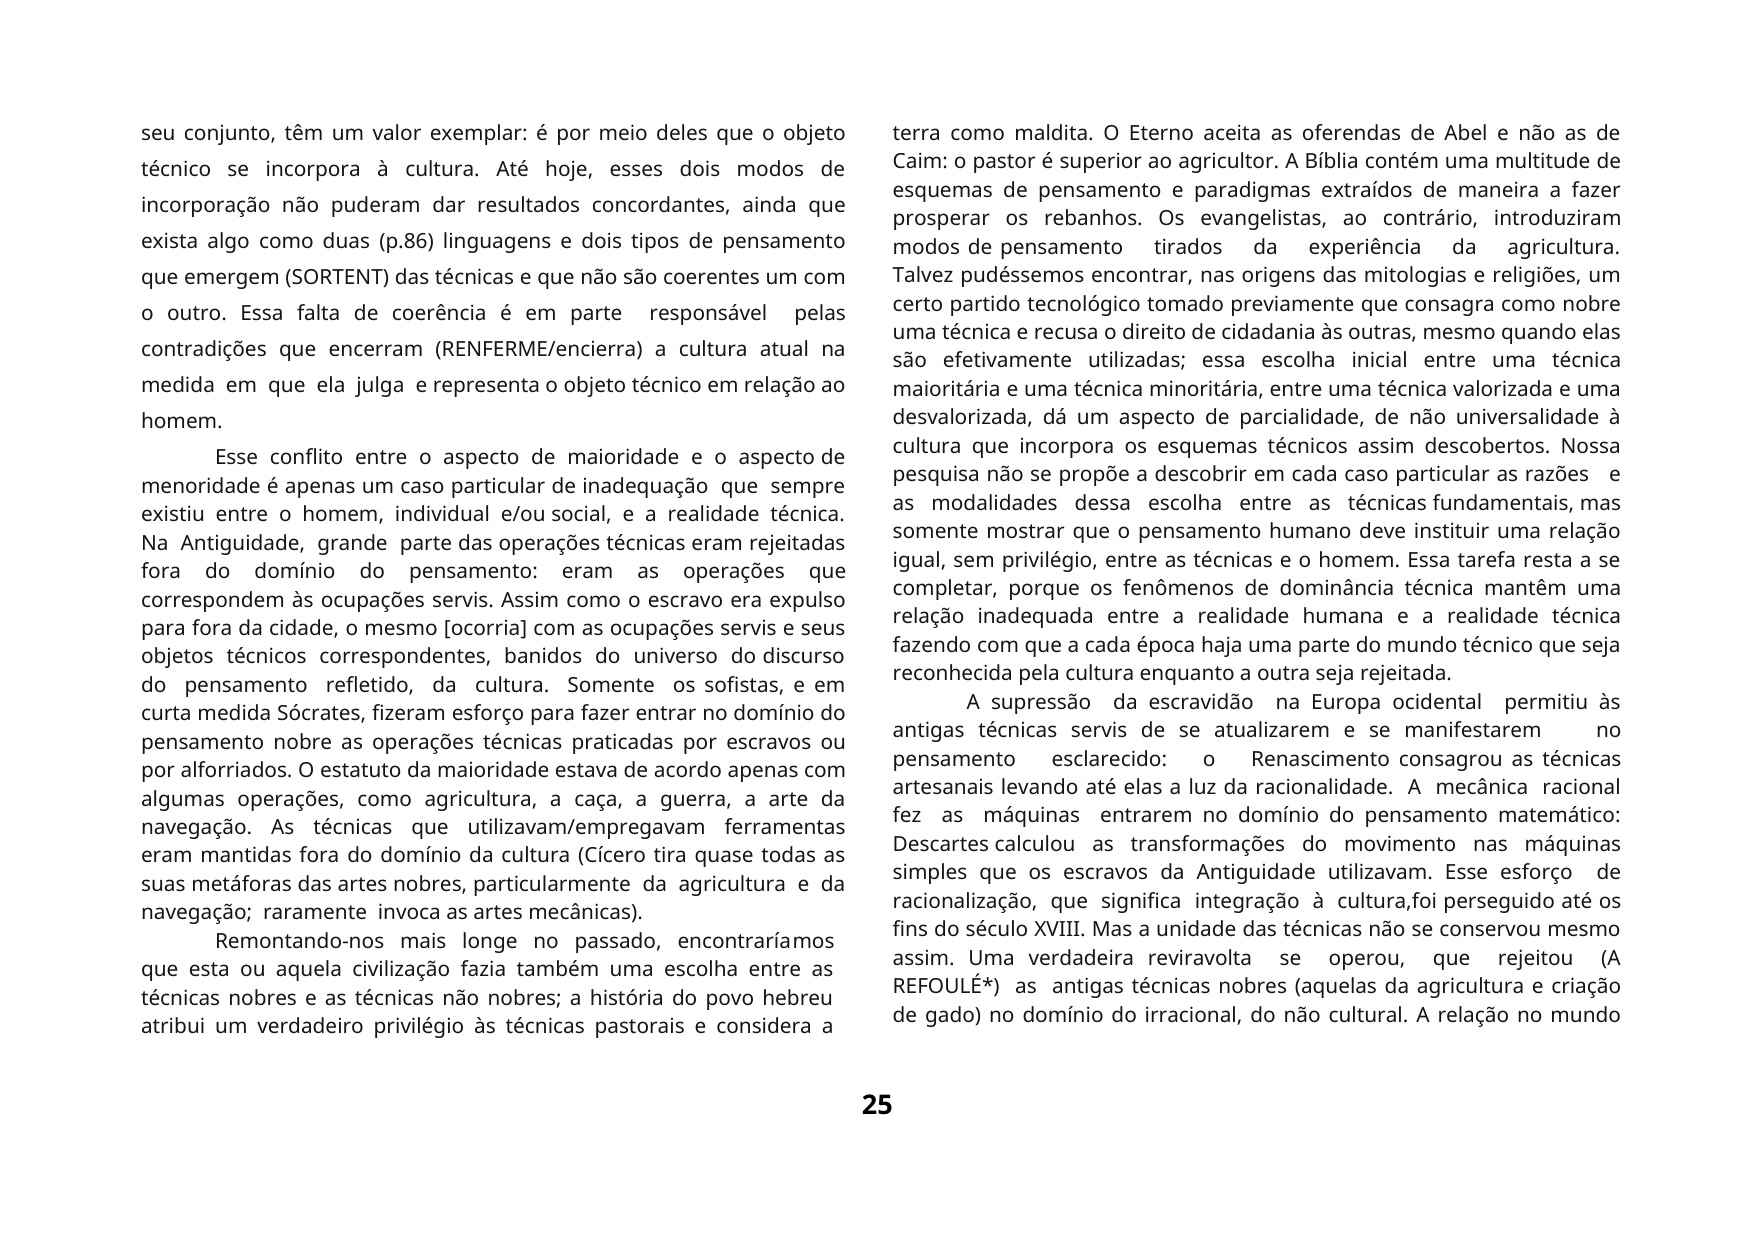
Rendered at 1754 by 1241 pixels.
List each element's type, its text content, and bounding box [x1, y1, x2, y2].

text A supressão da escravidão na Europa ocidental permitiu às antigas técnicas servis de se atualizarem e se manifestarem no pensamento esclarecido: o Renascimento consagrou as técnicas artesanais levando até elas a luz da racionalidade. A mecânica racional fez as máquinas entrarem no domínio do pensamento matemático: Descartes calculou as transformações do movimento nas máquinas simples que os escravos da Antiguidade utilizavam. Esse esforço de racionalização, que significa integração à cultura,foi perseguido até os fins do século XVIII. Mas a unidade das técnicas não se conservou mesmo assim. Uma verdadeira reviravolta se operou, que rejeitou (A REFOULÉ*) as antigas técnicas nobres (aquelas da agricultura e criação de gado) no domínio do irracional, do não cultural. A relação no mundo [892, 687, 1622, 1028]
text Esse conflito entre o aspecto de maioridade e o aspecto de menoridade é apenas um caso particular de inadequação que sempre existiu entre o homem, individual e/ou social, e a realidade técnica. Na Antiguidade, grande parte das operações técnicas eram rejeitadas fora do domínio do pensamento: eram as operações que correspondem às ocupações servis. Assim como o escravo era expulso para fora da cidade, o mesmo [ocorria] com as ocupações servis e seus objetos técnicos correspondentes, banidos do universo do discurso do pensamento refletido, da cultura. Somente os sofistas, e em curta medida Sócrates, fizeram esforço para fazer entrar no domínio do pensamento nobre as operações técnicas praticadas por escravos ou por alforriados. O estatuto da maioridade estava de acordo apenas com algumas operações, como agricultura, a caça, a guerra, a arte da navegação. As técnicas que utilizavam/empregavam ferramentas eram mantidas fora do domínio da cultura (Cícero tira quase todas as suas metáforas das artes nobres, particularmente da agricultura e da navegação; raramente invoca as artes mecânicas). [141, 442, 847, 926]
text Remontando-nos mais longe no passado, encontraría­mos que esta ou aquela civilização fazia também uma escolha entre as técnicas nobres e as técnicas não nobres; a história do povo hebreu atribui um verdadeiro privilégio às técnicas pastorais e considera a [141, 926, 834, 1040]
text terra como maldita. O Eterno aceita as oferendas de Abel e não as de Caim: o pastor é superior ao agricultor. A Bíblia contém uma multitude de esquemas de pensamento e paradigmas extraídos de maneira a fazer prosperar os rebanhos. Os evangelistas, ao contrário, introduziram modos de pensamento tirados da experiência da agricultura. Talvez pudéssemos encontrar, nas origens das mitologias e religiões, um certo partido tecnológico tomado previamente que consagra como nobre uma técnica e recusa o direito de cidadania às outras, mesmo quando elas são efetivamente utilizadas; essa escolha inicial entre uma técnica maioritária e uma técnica minoritária, entre uma técnica valorizada e uma desvalorizada, dá um aspecto de parcialidade, de não universalidade à cultura que incorpora os esquemas técnicos assim descobertos. Nossa pesquisa não se propõe a descobrir em cada caso particular as razões e as modalidades dessa escolha entre as técnicas fundamentais, mas somente mostrar que o pensamento humano deve instituir uma relação igual, sem privilégio, entre as técnicas e o homem. Essa tarefa resta a se completar, porque os fenômenos de dominância técnica mantêm uma relação inadequada entre a realidade humana e a realidade técnica fazendo com que a cada época haja uma parte do mundo técnico que seja reconhecida pela cultura enquanto a outra seja rejeitada. [892, 118, 1622, 687]
text seu conjunto, têm um valor exemplar: é por meio deles que o objeto técnico se incorpora à cultura. Até hoje, esses dois modos de incorporação não puderam dar resultados concordantes, ainda que exista algo como duas (p.86) linguagens e dois tipos de pensamento que emergem (SORTENT) das técnicas e que não são coerentes um com o outro. Essa falta de coerência é em parte responsável pelas contradições que encerram (RENFERME/encierra) a cultura atual na medida em que ela julga e representa o objeto técnico em relação ao homem. [141, 118, 847, 435]
